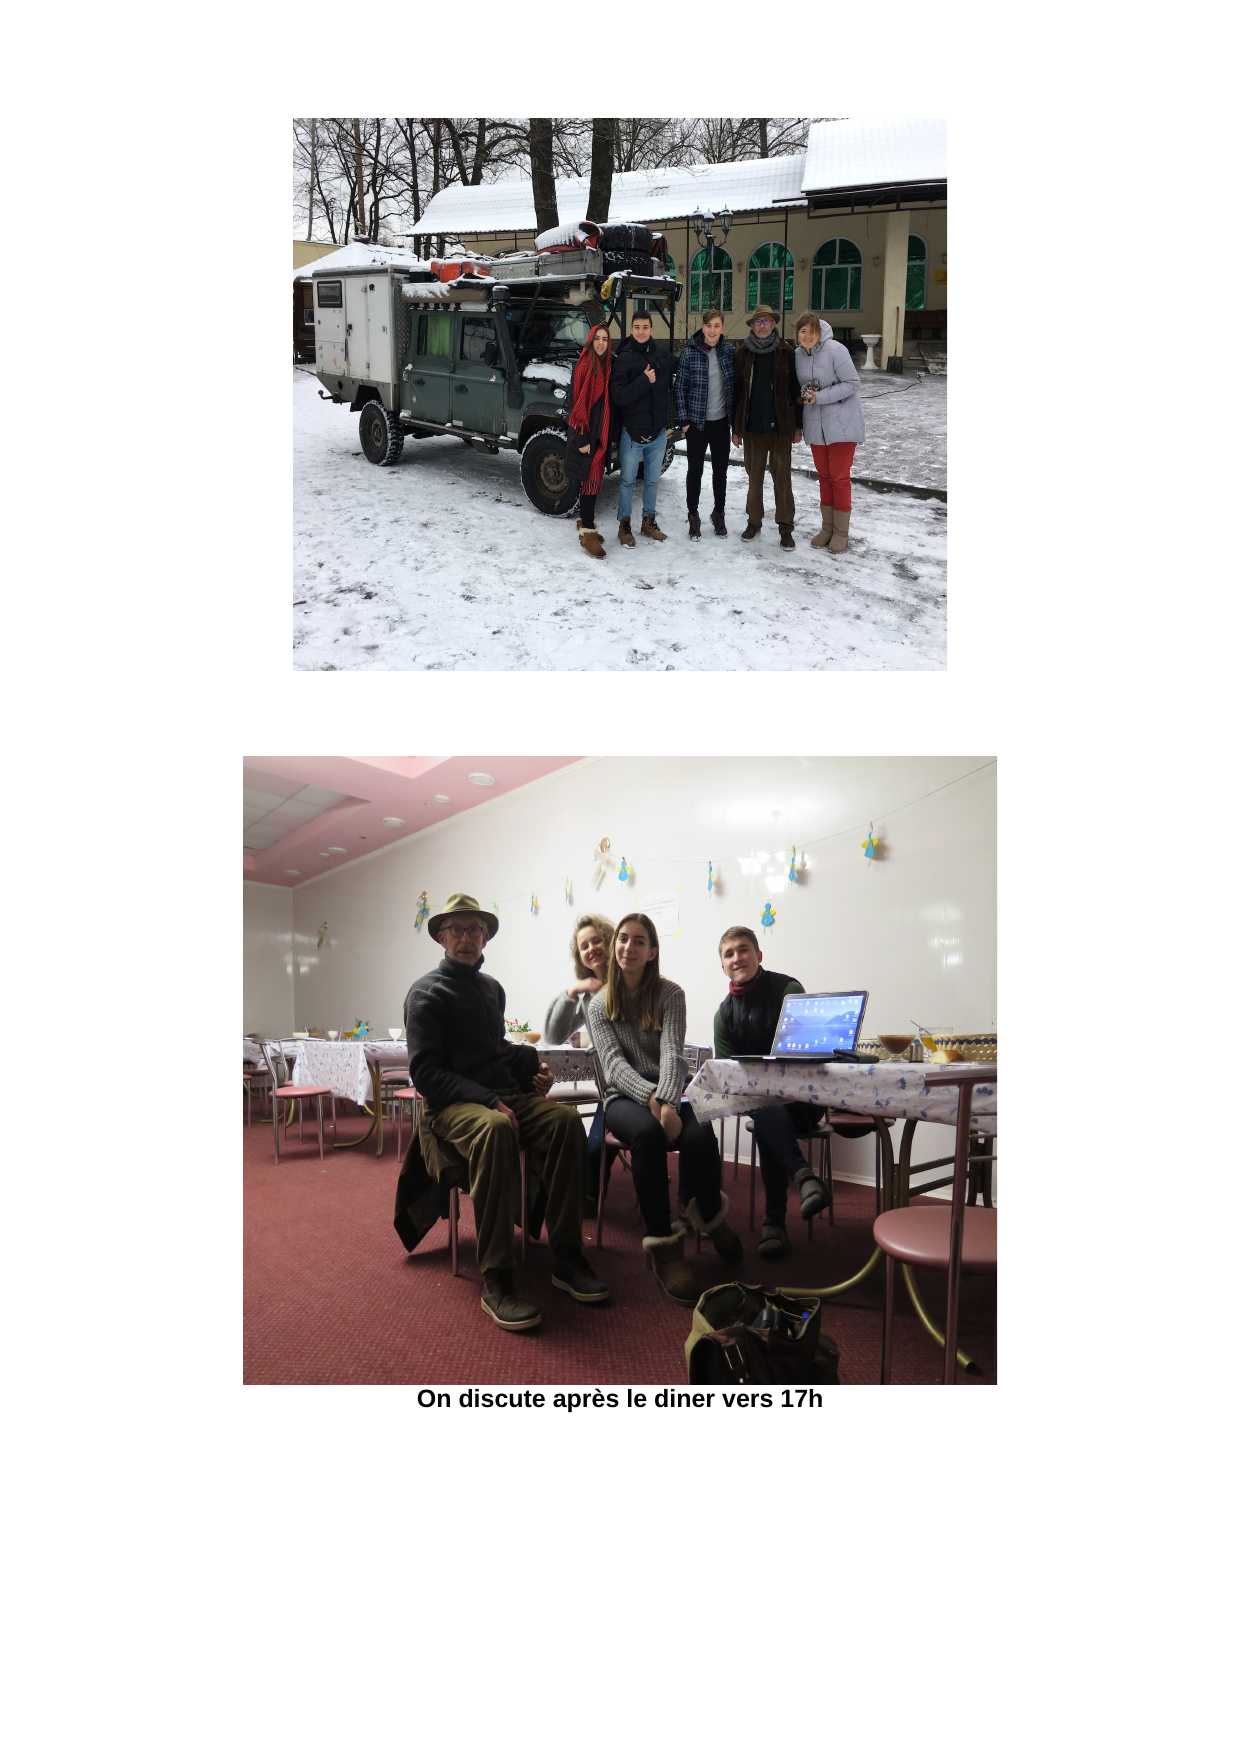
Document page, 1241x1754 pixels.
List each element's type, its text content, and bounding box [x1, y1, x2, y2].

picture [243, 756, 998, 1385]
picture [293, 118, 948, 671]
text On discute après le diner vers 17h [118, 756, 1122, 1413]
